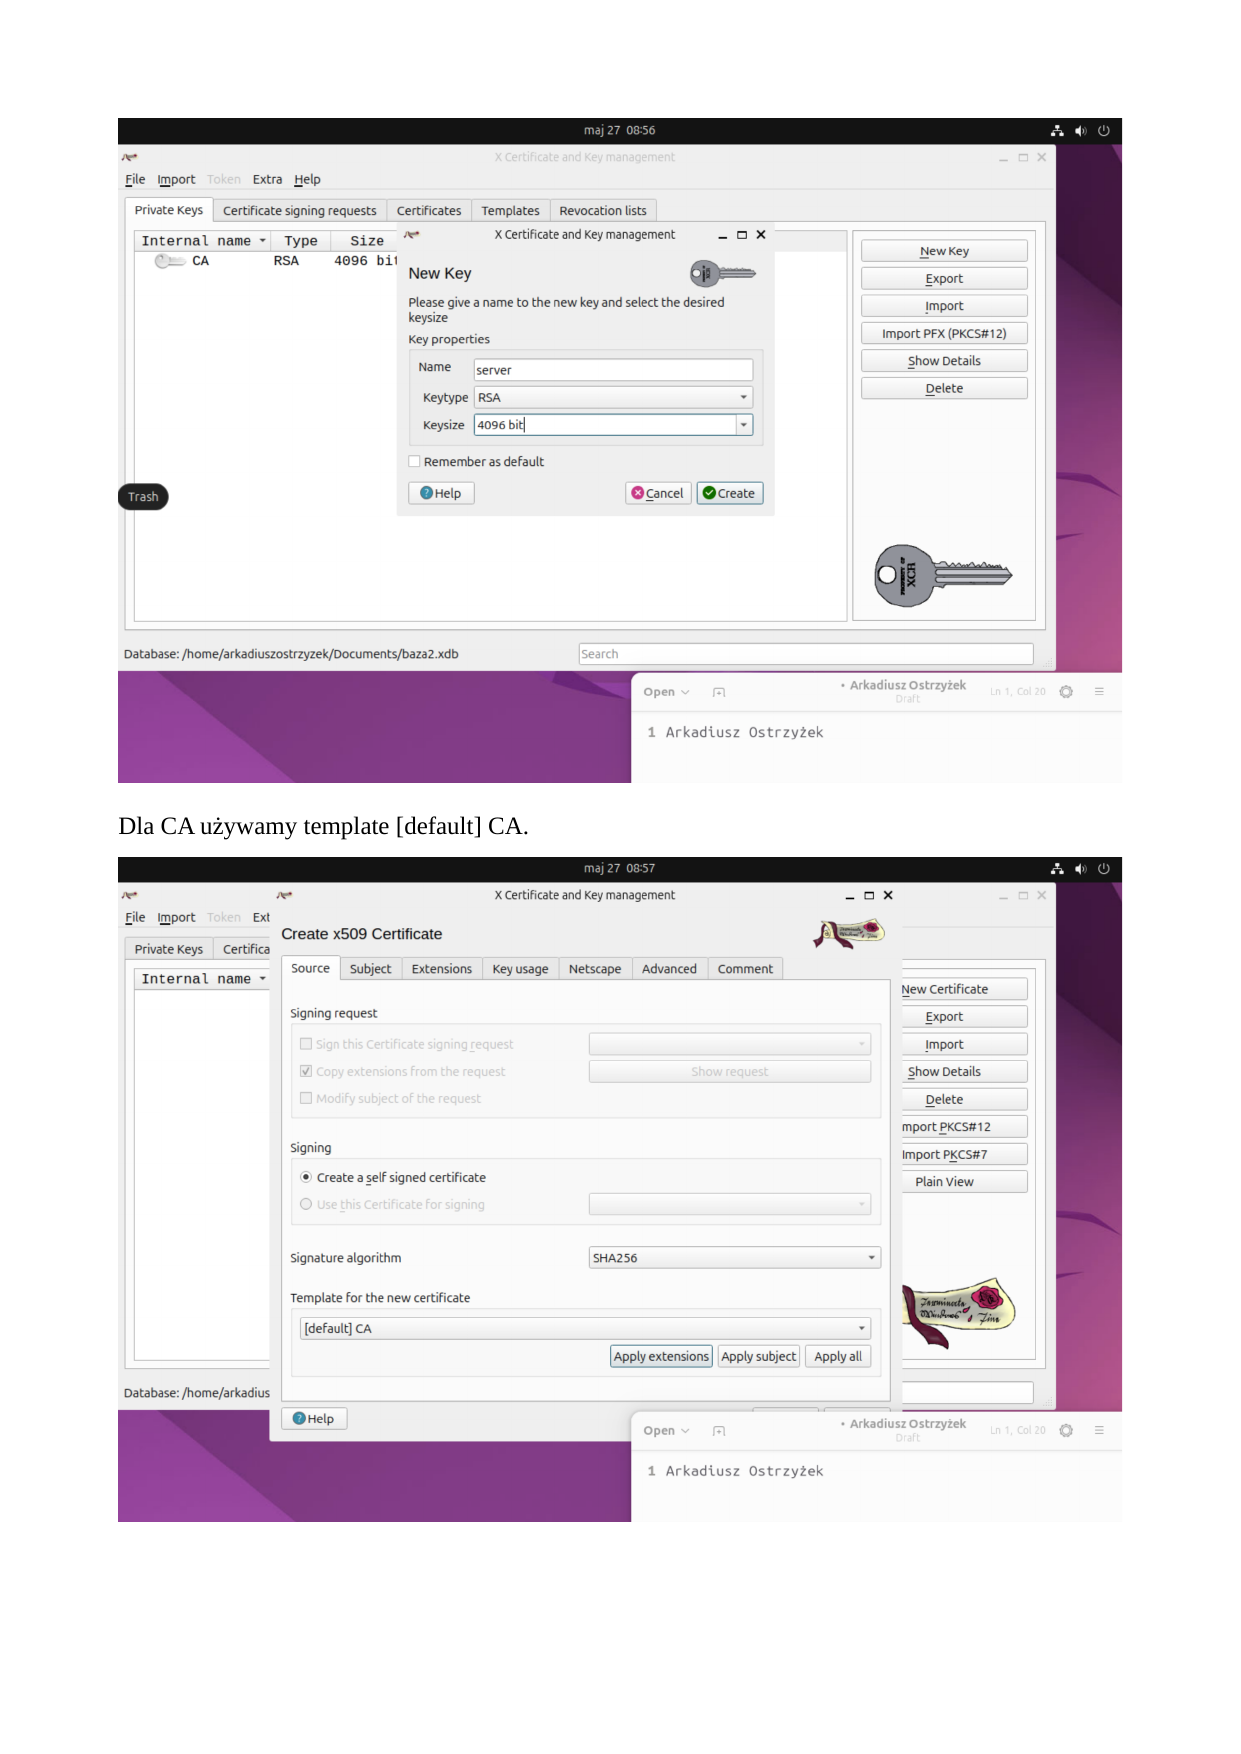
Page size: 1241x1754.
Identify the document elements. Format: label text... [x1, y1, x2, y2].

picture [118, 857, 1123, 1522]
picture [118, 118, 1123, 783]
text Dla CA używamy template [default] CA. [118, 811, 1122, 840]
